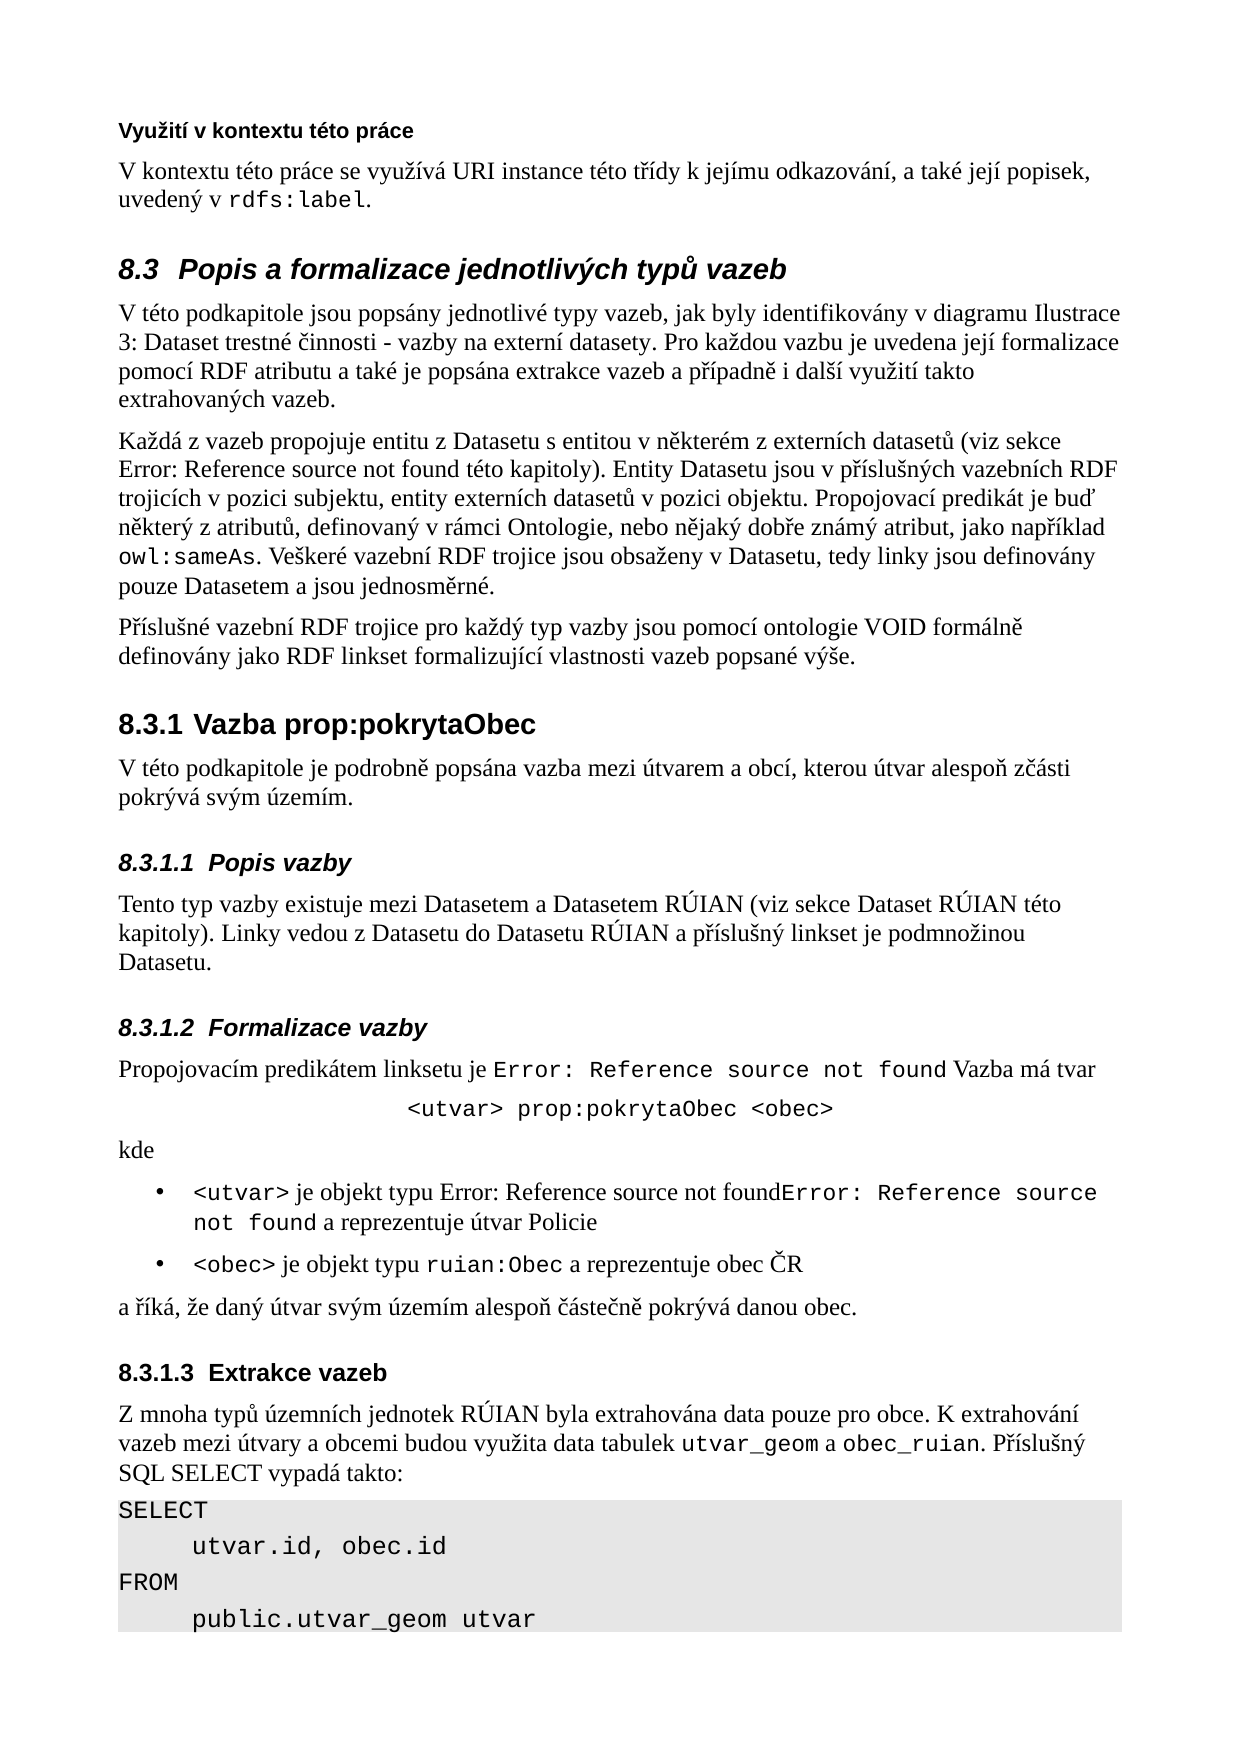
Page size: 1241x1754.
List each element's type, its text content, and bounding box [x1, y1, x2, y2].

subtitle Vazba prop:pokrytaObec [118, 707, 1122, 741]
text public.utvar_geom utvar [118, 1608, 1122, 1632]
subtitle Formalizace vazby [118, 1013, 1122, 1042]
text <utvar> prop:pokrytaObec <obec> [118, 1097, 1122, 1123]
text a říká, že daný útvar svým územím alespoň částečně pokrývá danou obec. [118, 1292, 1122, 1321]
text V této podkapitole jsou popsány jednotlivé typy vazeb, jak byly identifikovány v diagramu Ilustrace 3: Dataset trestné činnosti - vazby na externí datasety. Pro každou vazbu je uvedena její formalizace pomocí RDF atributu a také je popsána extrakce vazeb a případně i další využití takto extrahovaných vazeb. [118, 298, 1122, 413]
text Z mnoha typů územních jednotek RÚIAN byla extrahována data pouze pro obce. K extrahování vazeb mezi útvary a obcemi budou využita data tabulek utvar_geom a obec_ruian. Příslušný SQL SELECT vypadá takto: [118, 1399, 1122, 1487]
subtitle Využití v kontextu této práce [118, 118, 1122, 143]
text FROM [118, 1572, 1122, 1596]
text V kontextu této práce se využívá URI instance této třídy k jejímu odkazování, a také její popisek, uvedený v rdfs:label. [118, 156, 1122, 215]
text Každá z vazeb propojuje entitu z Datasetu s entitou v některém z externích datasetů (viz sekce Chyba: zdroj odkazu nenalezen této kapitoly). Entity Datasetu jsou v příslušných vazebních RDF trojicích v pozici subjektu, entity externích datasetů v pozici objektu. Propojovací predikát je buď některý z atributů, definovaný v rámci Ontologie, nebo nějaký dobře známý atribut, jako například owl:sameAs. Veškeré vazební RDF trojice jsou obsaženy v Datasetu, tedy linky jsou definovány pouze Datasetem a jsou jednosměrné. [118, 426, 1122, 600]
text V této podkapitole je podrobně popsána vazba mezi útvarem a obcí, kterou útvar alespoň zčásti pokrývá svým územím. [118, 753, 1122, 811]
text utvar.id, obec.id [118, 1536, 1122, 1559]
text Propojovacím predikátem linksetu je Chyba: zdroj odkazu nenalezen Vazba má tvar [118, 1054, 1122, 1084]
text SELECT [118, 1500, 1122, 1523]
subtitle Popis a formalizace jednotlivých typů vazeb [118, 252, 1122, 286]
text Tento typ vazby existuje mezi Datasetem a Datasetem RÚIAN (viz sekce Dataset RÚIAN této kapitoly). Linky vedou z Datasetu do Datasetu RÚIAN a příslušný linkset je podmnožinou Datasetu. [118, 889, 1122, 976]
subtitle Popis vazby [118, 848, 1122, 877]
text kde [118, 1135, 1122, 1164]
text Příslušné vazební RDF trojice pro každý typ vazby jsou pomocí ontologie VOID formálně definovány jako RDF linkset formalizující vlastnosti vazeb popsané výše. [118, 612, 1122, 670]
list <obec> je objekt typu ruian:Obec a reprezentuje obec ČR [156, 1249, 1122, 1280]
subtitle Extrakce vazeb [118, 1358, 1122, 1387]
list <utvar> je objekt typu Chyba: zdroj odkazu nenalezenChyba: zdroj odkazu nenalezen a reprezentuje útvar Policie [156, 1177, 1122, 1237]
